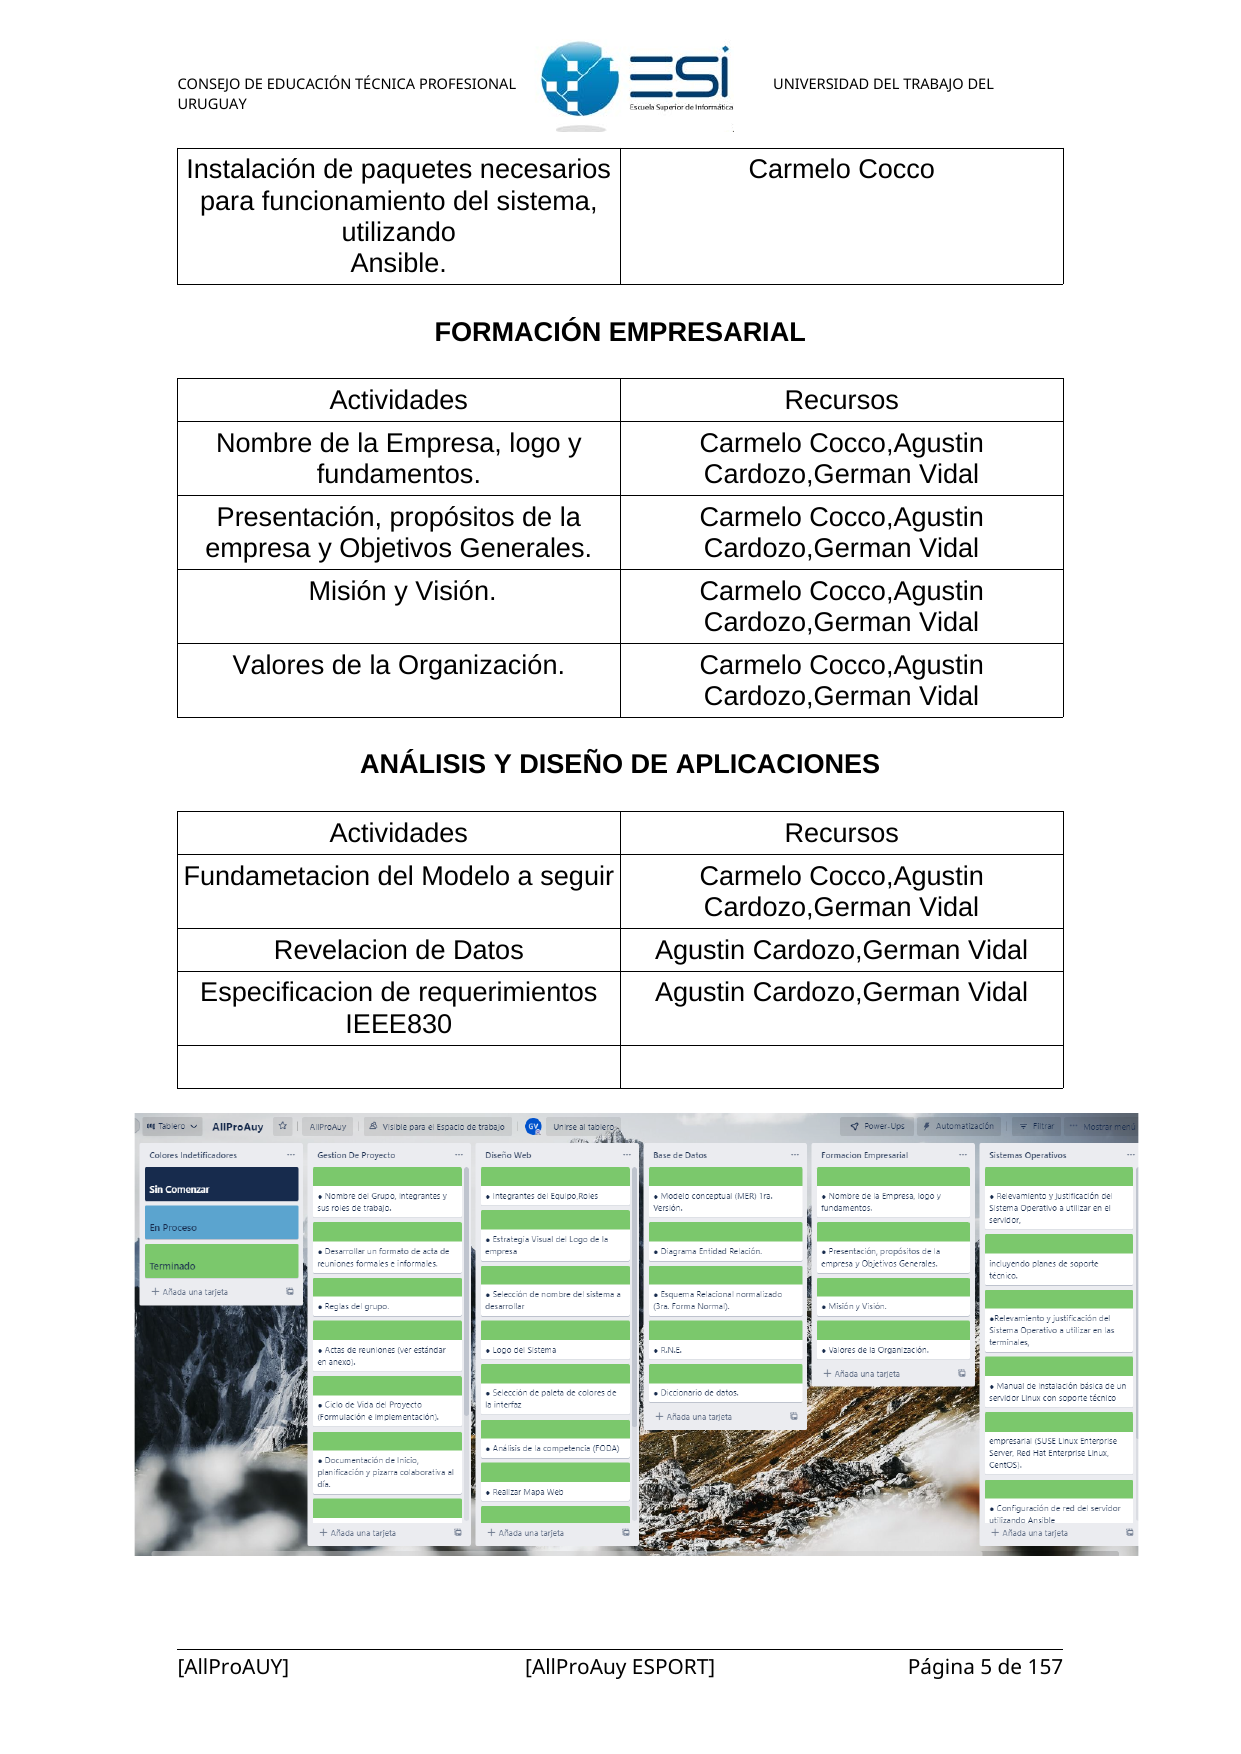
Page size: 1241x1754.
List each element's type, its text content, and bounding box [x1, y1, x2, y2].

table_cell Valores de la Organización. [178, 644, 620, 717]
table_cell Carmelo Cocco,Agustin Cardozo,German Vidal [621, 496, 1063, 569]
table_cell Revelacion de Datos [178, 929, 620, 971]
text ANÁLISIS Y DISEÑO DE APLICACIONES [177, 748, 1063, 780]
table_cell Presentación, propósitos de la empresa y Objetivos Generales. [178, 496, 620, 569]
picture [134, 1113, 1139, 1556]
table_header Actividades [178, 812, 620, 854]
table_cell Misión y Visión. [178, 570, 620, 643]
table_cell Carmelo Cocco [621, 149, 1063, 284]
table_header Recursos [621, 812, 1063, 854]
text FORMACIÓN EMPRESARIAL [177, 316, 1063, 347]
table_cell Instalación de paquetes necesarios para funcionamiento del sistema, utilizando Ansible. [178, 149, 620, 284]
table_cell Especificacion de requerimientos IEEE830 [178, 972, 620, 1045]
table_cell Carmelo Cocco,Agustin Cardozo,German Vidal [621, 422, 1063, 495]
table_cell Agustin Cardozo,German Vidal [621, 929, 1063, 971]
picture [534, 39, 734, 132]
table_cell Carmelo Cocco,Agustin Cardozo,German Vidal [621, 644, 1063, 717]
table_cell [621, 1046, 1063, 1087]
table_cell [178, 1046, 620, 1087]
table_header Actividades [178, 379, 620, 421]
table_cell Fundametacion del Modelo a seguir [178, 855, 620, 928]
table_header Recursos [621, 379, 1063, 421]
table_cell Nombre de la Empresa, logo y fundamentos. [178, 422, 620, 495]
table_cell Carmelo Cocco,Agustin Cardozo,German Vidal [621, 855, 1063, 928]
table_cell Carmelo Cocco,Agustin Cardozo,German Vidal [621, 570, 1063, 643]
table_cell Agustin Cardozo,German Vidal [621, 972, 1063, 1045]
